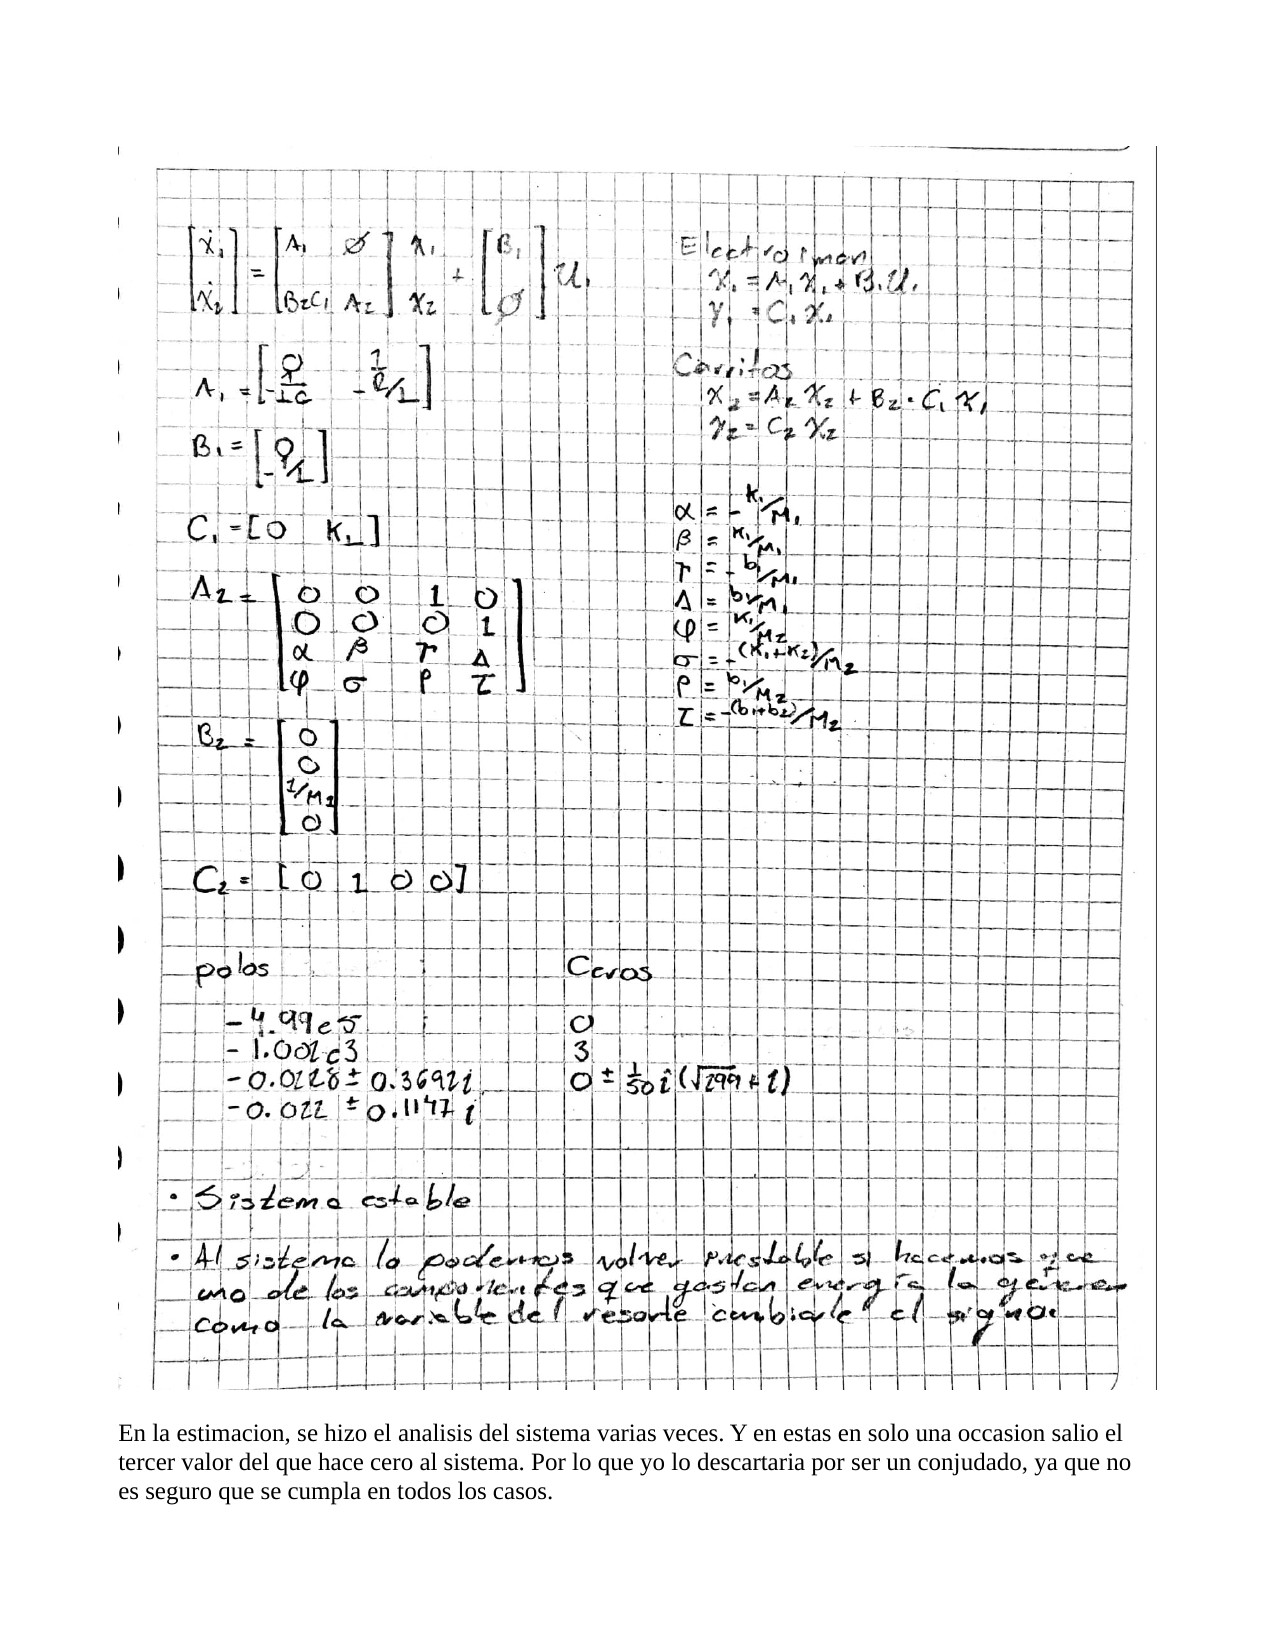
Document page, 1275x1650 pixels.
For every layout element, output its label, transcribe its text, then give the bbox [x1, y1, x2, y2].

text En la estimacion, se hizo el analisis del sistema varias veces. Y en estas en solo una occasion salio el tercer valor del que hace cero al sistema. Por lo que yo lo descartaria por ser un conjudado, ya que no es seguro que se cumpla en todos los casos. [118, 1418, 1157, 1505]
picture [118, 146, 1157, 1390]
